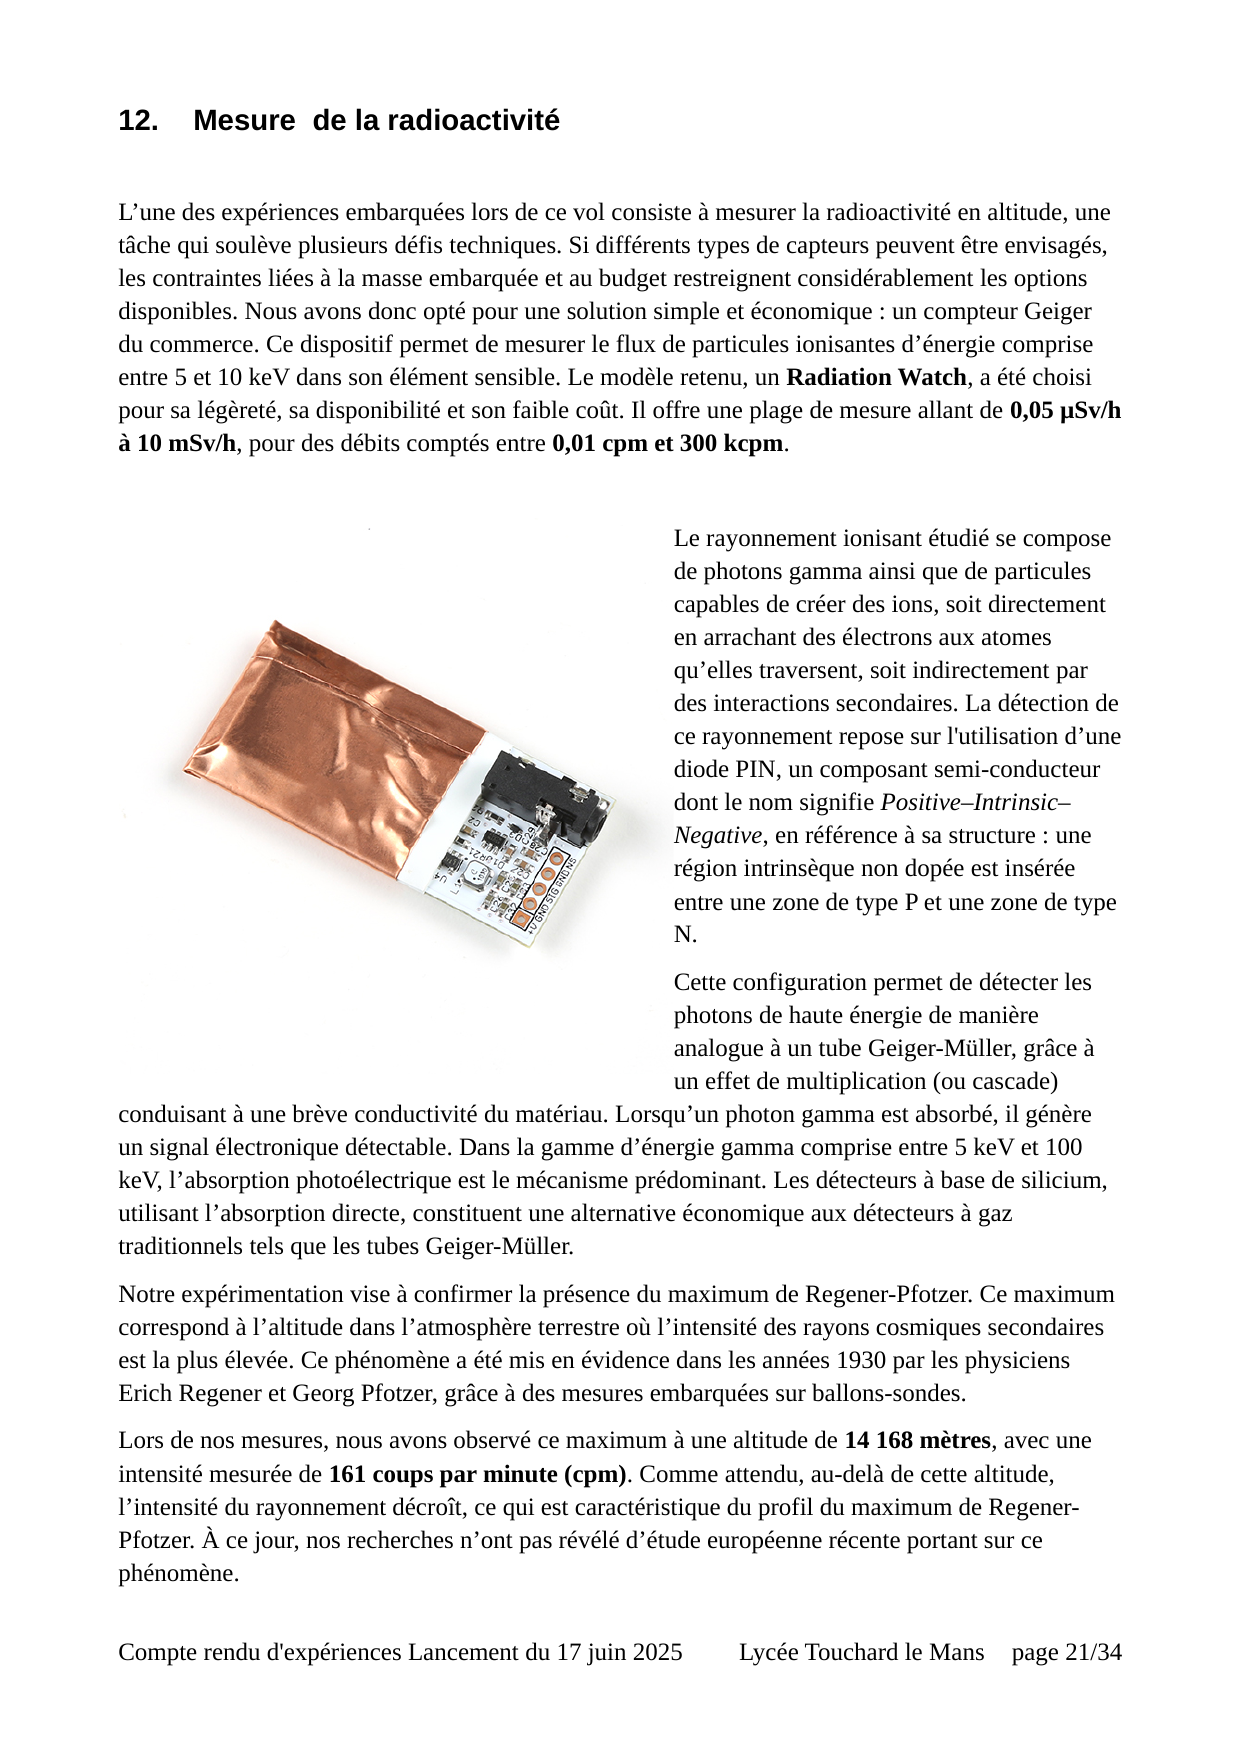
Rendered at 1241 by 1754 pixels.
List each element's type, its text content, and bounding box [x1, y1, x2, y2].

text Notre expérimentation vise à confirmer la présence du maximum de Regener-Pfotzer. Ce maximum correspond à l’altitude dans l’atmosphère terrestre où l’intensité des rayons cosmiques secondaires est la plus élevée. Ce phénomène a été mis en évidence dans les années 1930 par les physiciens Erich Regener et Georg Pfotzer, grâce à des mesures embarquées sur ballons-sondes. [118, 1279, 1122, 1407]
picture [118, 518, 674, 1074]
text Cette configuration permet de détecter les photons de haute énergie de manière analogue à un tube Geiger-Müller, grâce à un effet de multiplication (ou cascade) conduisant à une brève conductivité du matériau. Lorsqu’un photon gamma est absorbé, il génère un signal électronique détectable. Dans la gamme d’énergie gamma comprise entre 5 keV et 100 keV, l’absorption photoélectrique est le mécanisme prédominant. Les détecteurs à base de silicium, utilisant l’absorption directe, constituent une alternative économique aux détecteurs à gaz traditionnels tels que les tubes Geiger-Müller. [118, 967, 1122, 1260]
text L’une des expériences embarquées lors de ce vol consiste à mesurer la radioactivité en altitude, une tâche qui soulève plusieurs défis techniques. Si différents types de capteurs peuvent être envisagés, les contraintes liées à la masse embarquée et au budget restreignent considérablement les options disponibles. Nous avons donc opté pour une solution simple et économique : un compteur Geiger du commerce. Ce dispositif permet de mesurer le flux de particules ionisantes d’énergie comprise entre 5 et 10 keV dans son élément sensible. Le modèle retenu, un Radiation Watch, a été choisi pour sa légèreté, sa disponibilité et son faible coût. Il offre une plage de mesure allant de 0,05 µSv/h à 10 mSv/h, pour des débits comptés entre 0,01 cpm et 300 kcpm. [118, 197, 1122, 457]
text Le rayonnement ionisant étudié se compose de photons gamma ainsi que de particules capables de créer des ions, soit directement en arrachant des électrons aux atomes qu’elles traversent, soit indirectement par des interactions secondaires. La détection de ce rayonnement repose sur l'utilisation d’une diode PIN, un composant semi-conducteur dont le nom signifie Positive–Intrinsic–Negative, en référence à sa structure : une région intrinsèque non dopée est insérée entre une zone de type P et une zone de type N. [674, 523, 1122, 948]
text Lors de nos mesures, nous avons observé ce maximum à une altitude de 14 168 mètres, avec une intensité mesurée de 161 coups par minute (cpm). Comme attendu, au-delà de cette altitude, l’intensité du rayonnement décroît, ce qui est caractéristique du profil du maximum de Regener-Pfotzer. À ce jour, nos recherches n’ont pas révélé d’étude européenne récente portant sur ce phénomène. [118, 1426, 1122, 1586]
subtitle Mesure de la radioactivité [118, 103, 1122, 137]
